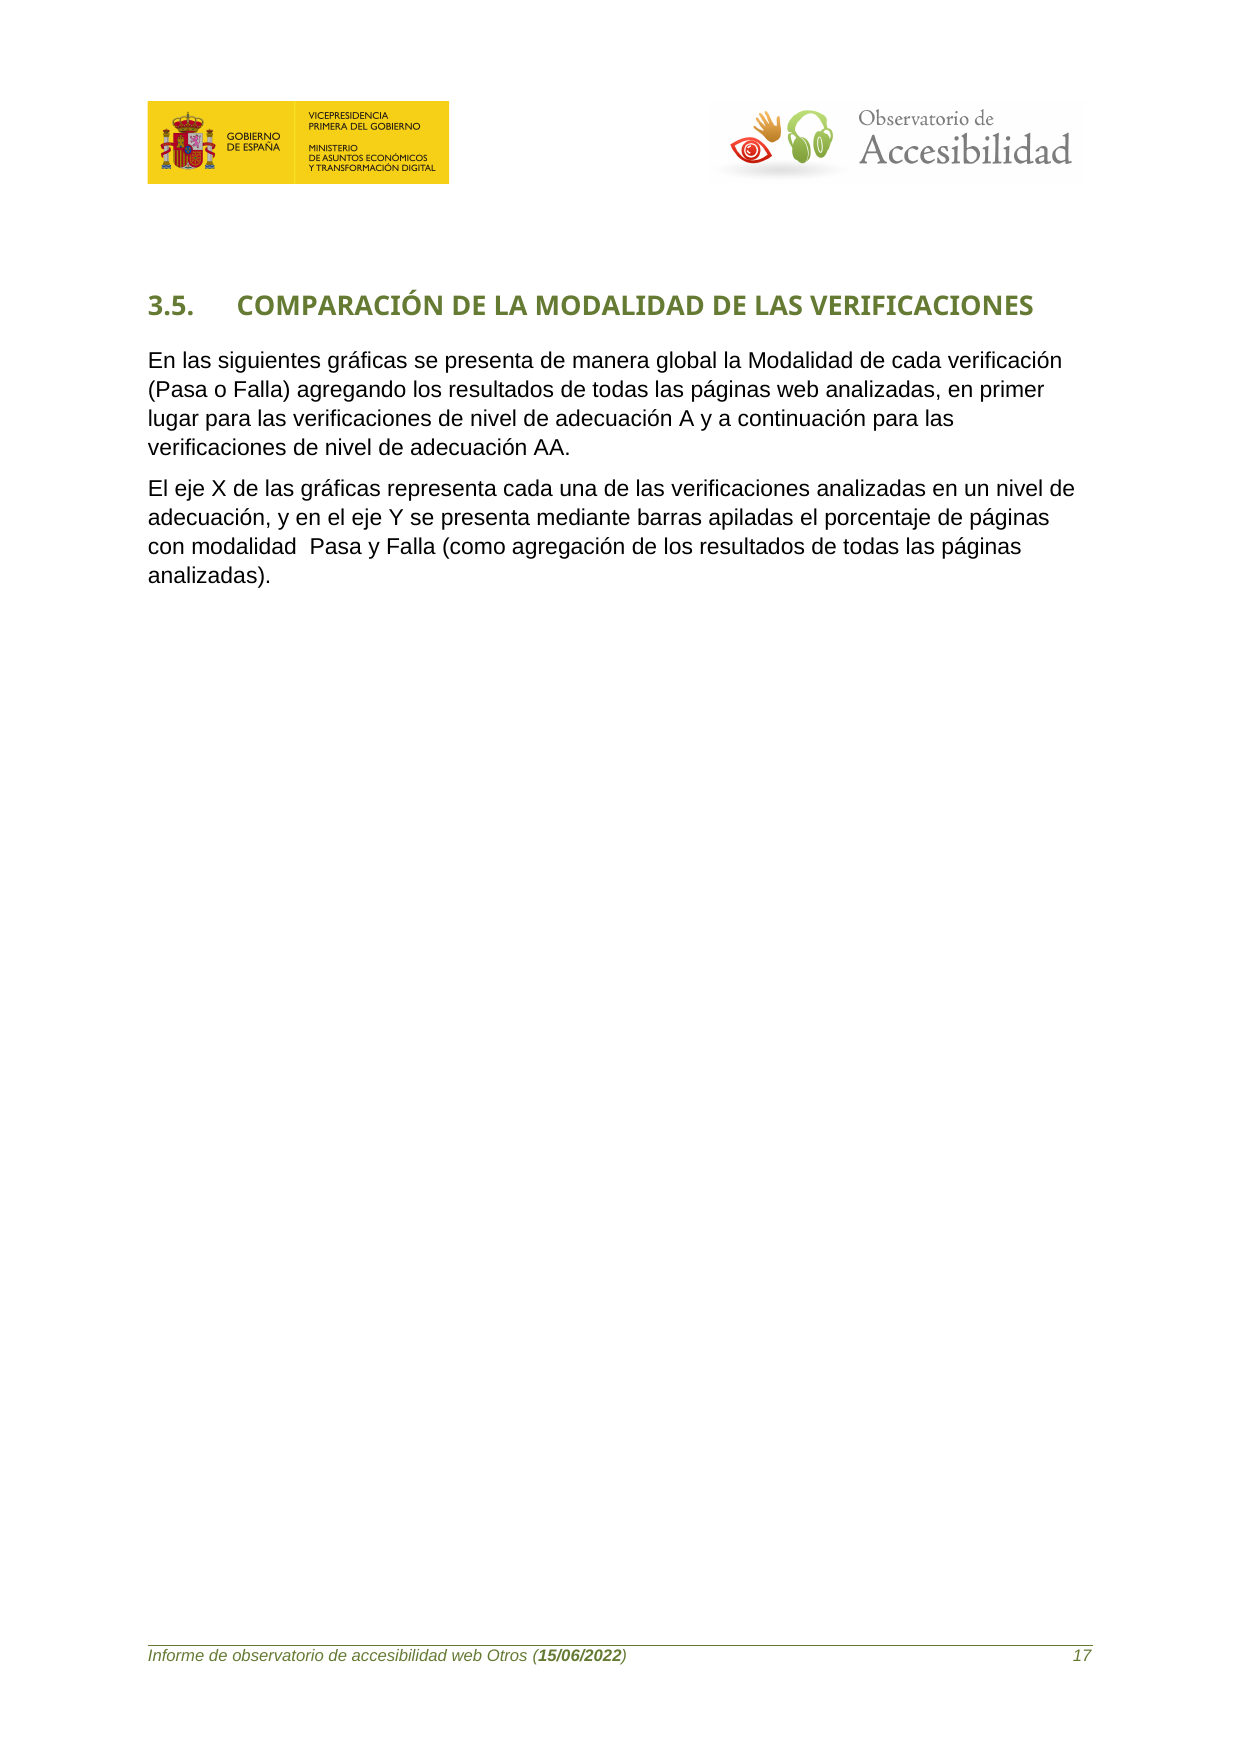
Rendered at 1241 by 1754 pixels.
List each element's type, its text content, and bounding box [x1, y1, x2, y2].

picture [710, 101, 1086, 184]
picture [147, 101, 450, 184]
text En las siguientes gráficas se presenta de manera global la Modalidad de cada verificación (Pasa o Falla) agregando los resultados de todas las páginas web analizadas, en primer lugar para las verificaciones de nivel de adecuación A y a continuación para las verificaciones de nivel de adecuación AA. [148, 347, 1092, 460]
subtitle Comparación de la modalidad de las verificaciones [148, 286, 1092, 323]
text El eje X de las gráficas representa cada una de las verificaciones analizadas en un nivel de adecuación, y en el eje Y se presenta mediante barras apiladas el porcentaje de páginas con modalidad Pasa y Falla (como agregación de los resultados de todas las páginas analizadas). [148, 475, 1092, 588]
